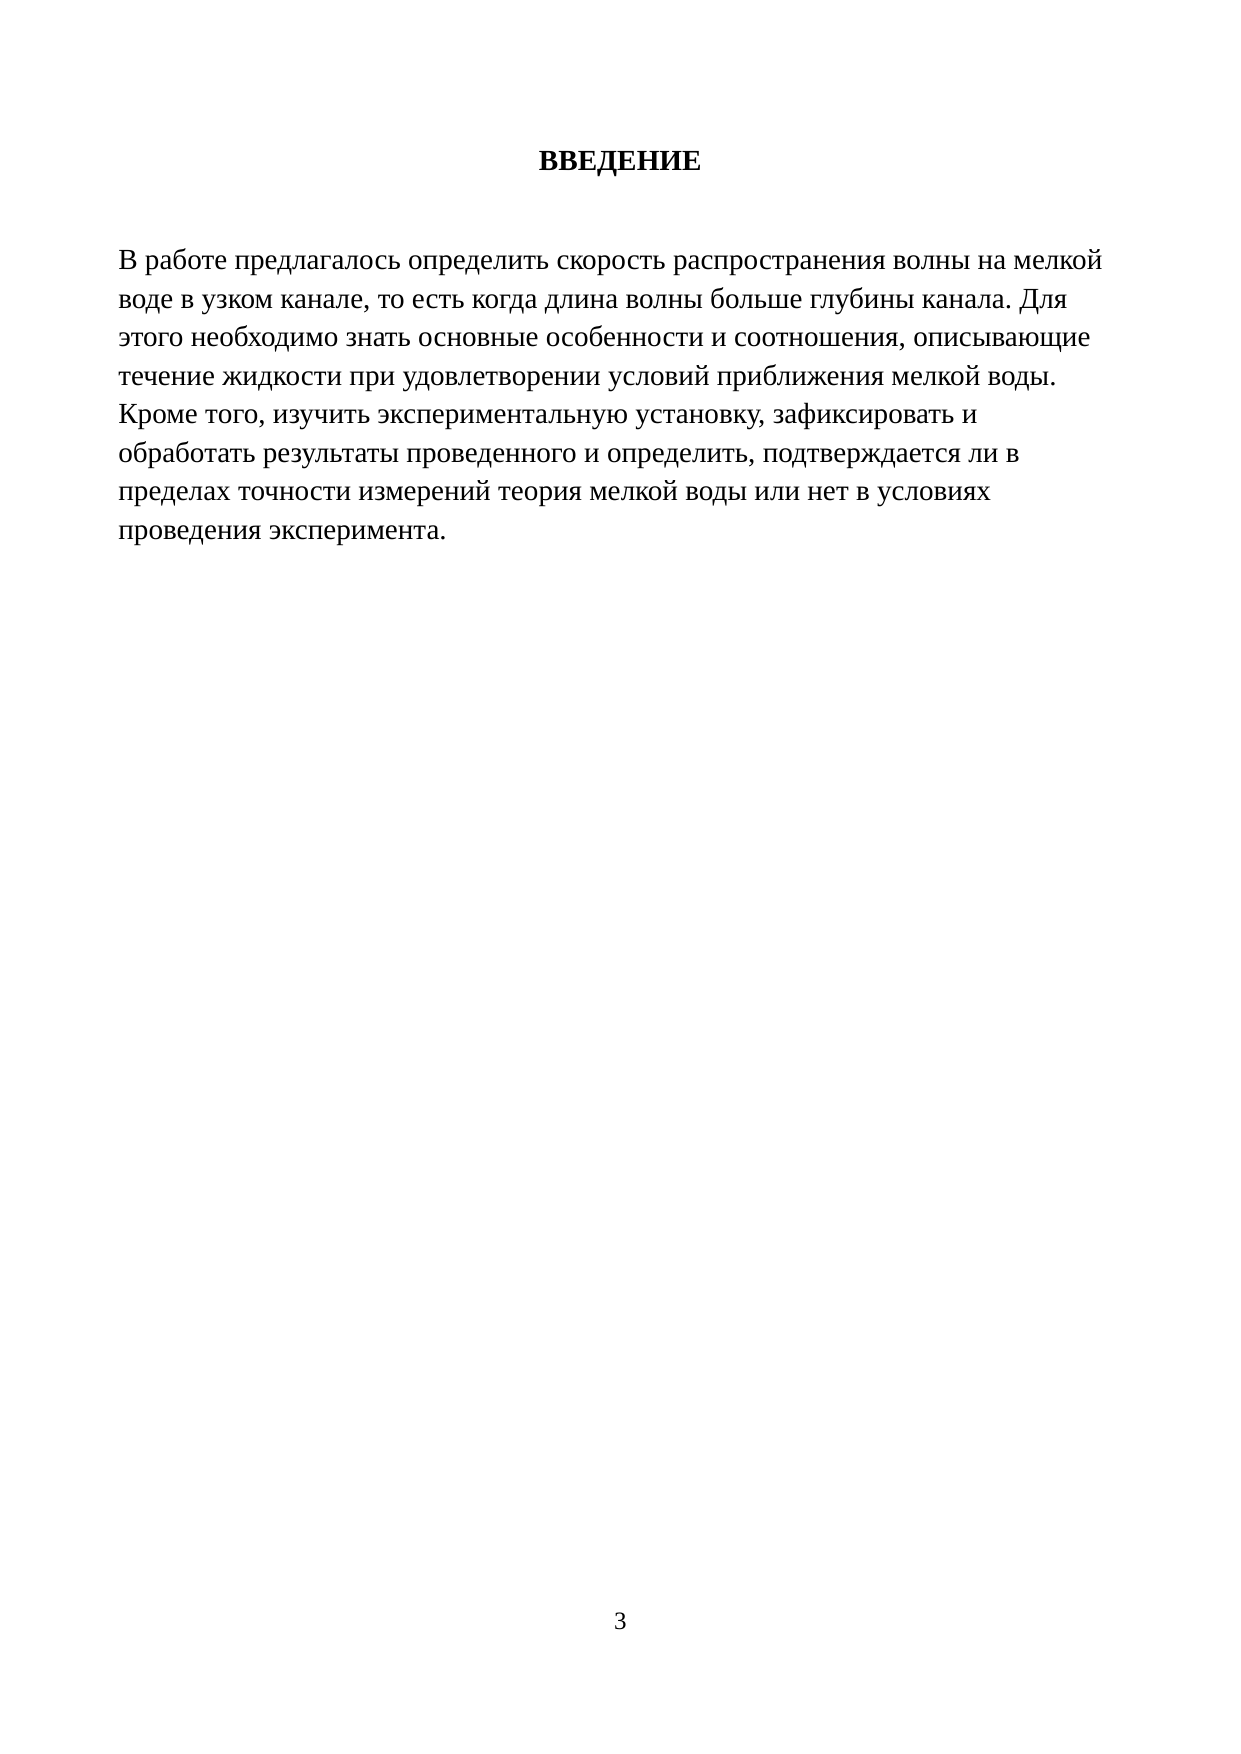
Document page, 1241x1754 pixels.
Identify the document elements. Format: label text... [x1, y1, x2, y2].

subtitle ВВЕДЕНИЕ [118, 143, 1122, 177]
text В работе предлагалось определить скорость распространения волны на мелкой воде в узком канале, то есть когда длина волны больше глубины канала. Для этого необходимо знать основные особенности и соотношения, описывающие течение жидкости при удовлетворении условий приближения мелкой воды. Кроме того, изучить экспериментальную установку, зафиксировать и обработать результаты проведенного и определить, подтверждается ли в пределах точности измерений теория мелкой воды или нет в условиях проведения эксперимента. [118, 242, 1122, 546]
